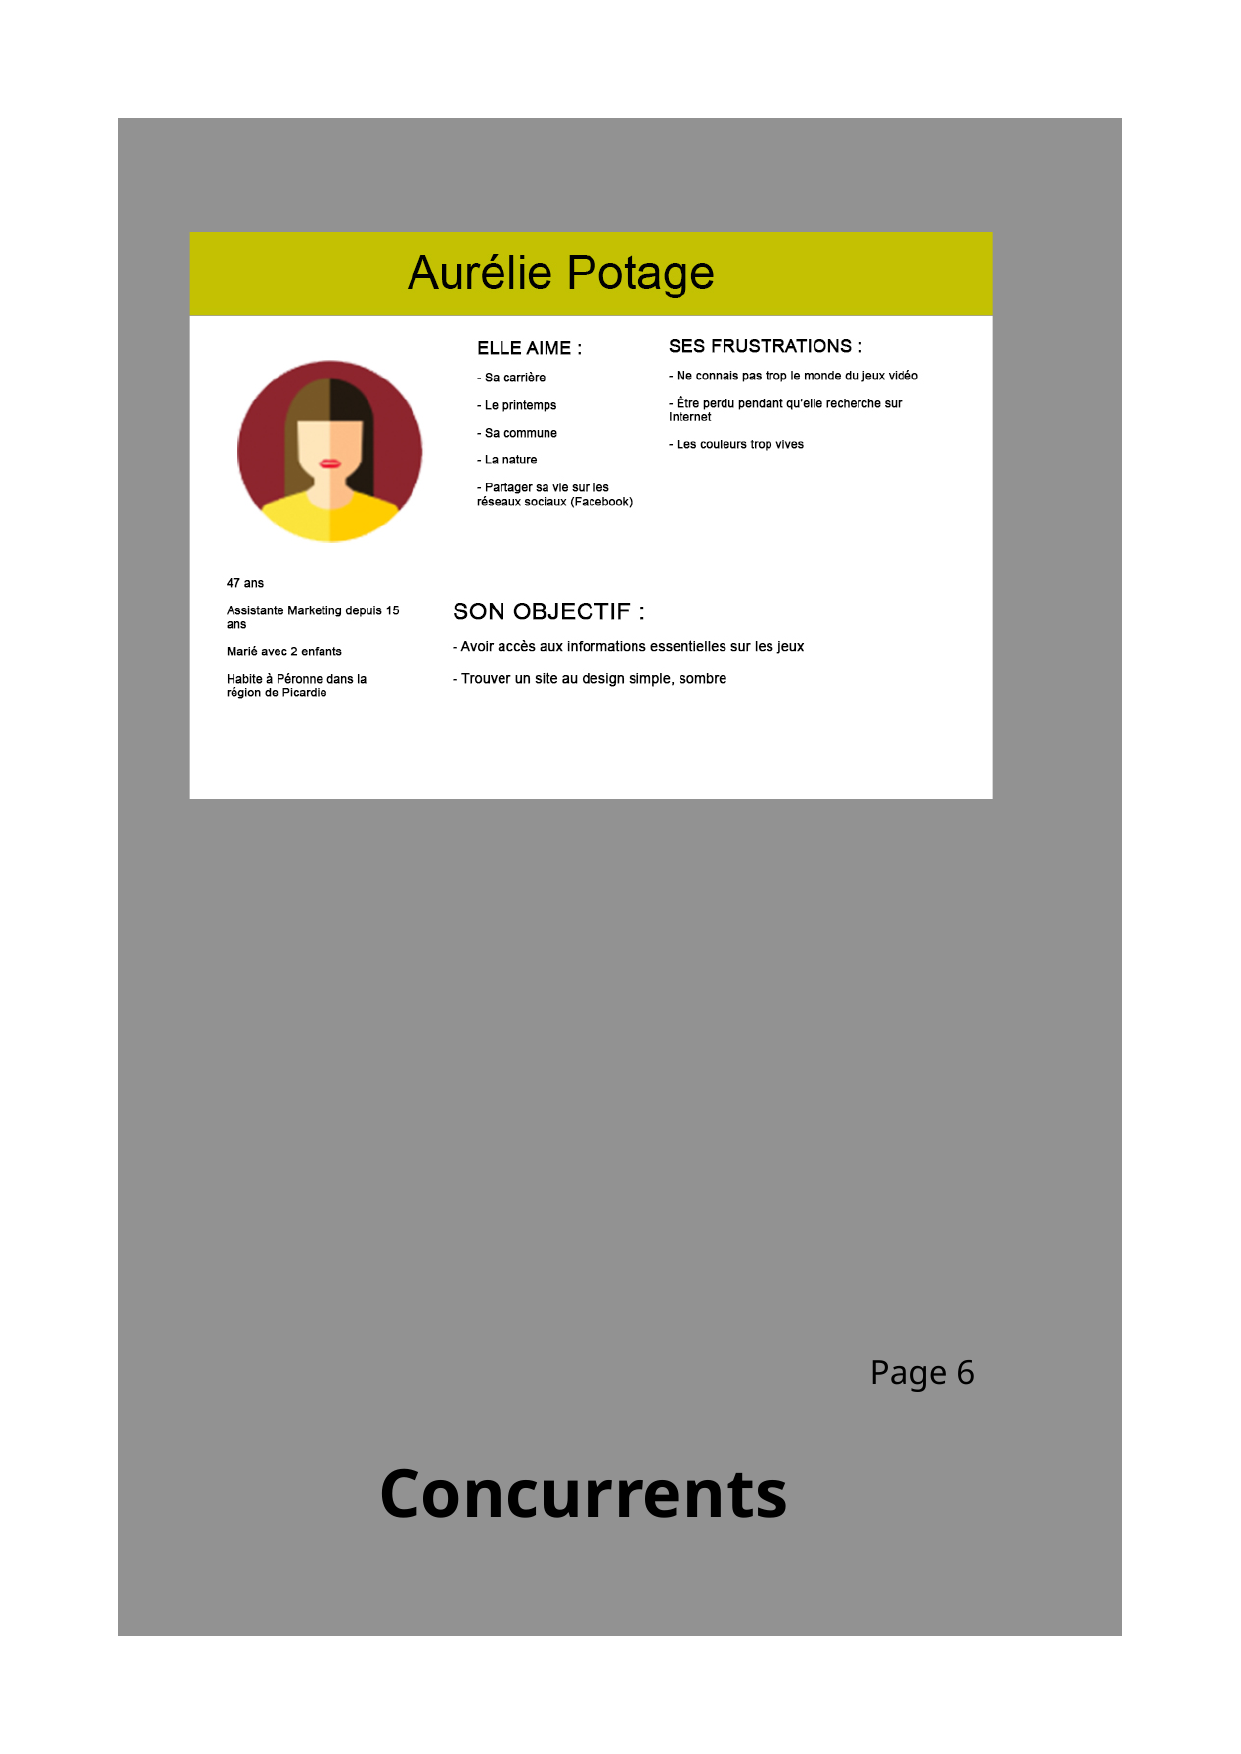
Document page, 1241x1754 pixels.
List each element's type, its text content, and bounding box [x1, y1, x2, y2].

picture [189, 232, 993, 799]
text Concurrents [118, 1446, 1122, 1537]
text Page 6 [118, 1344, 1122, 1395]
